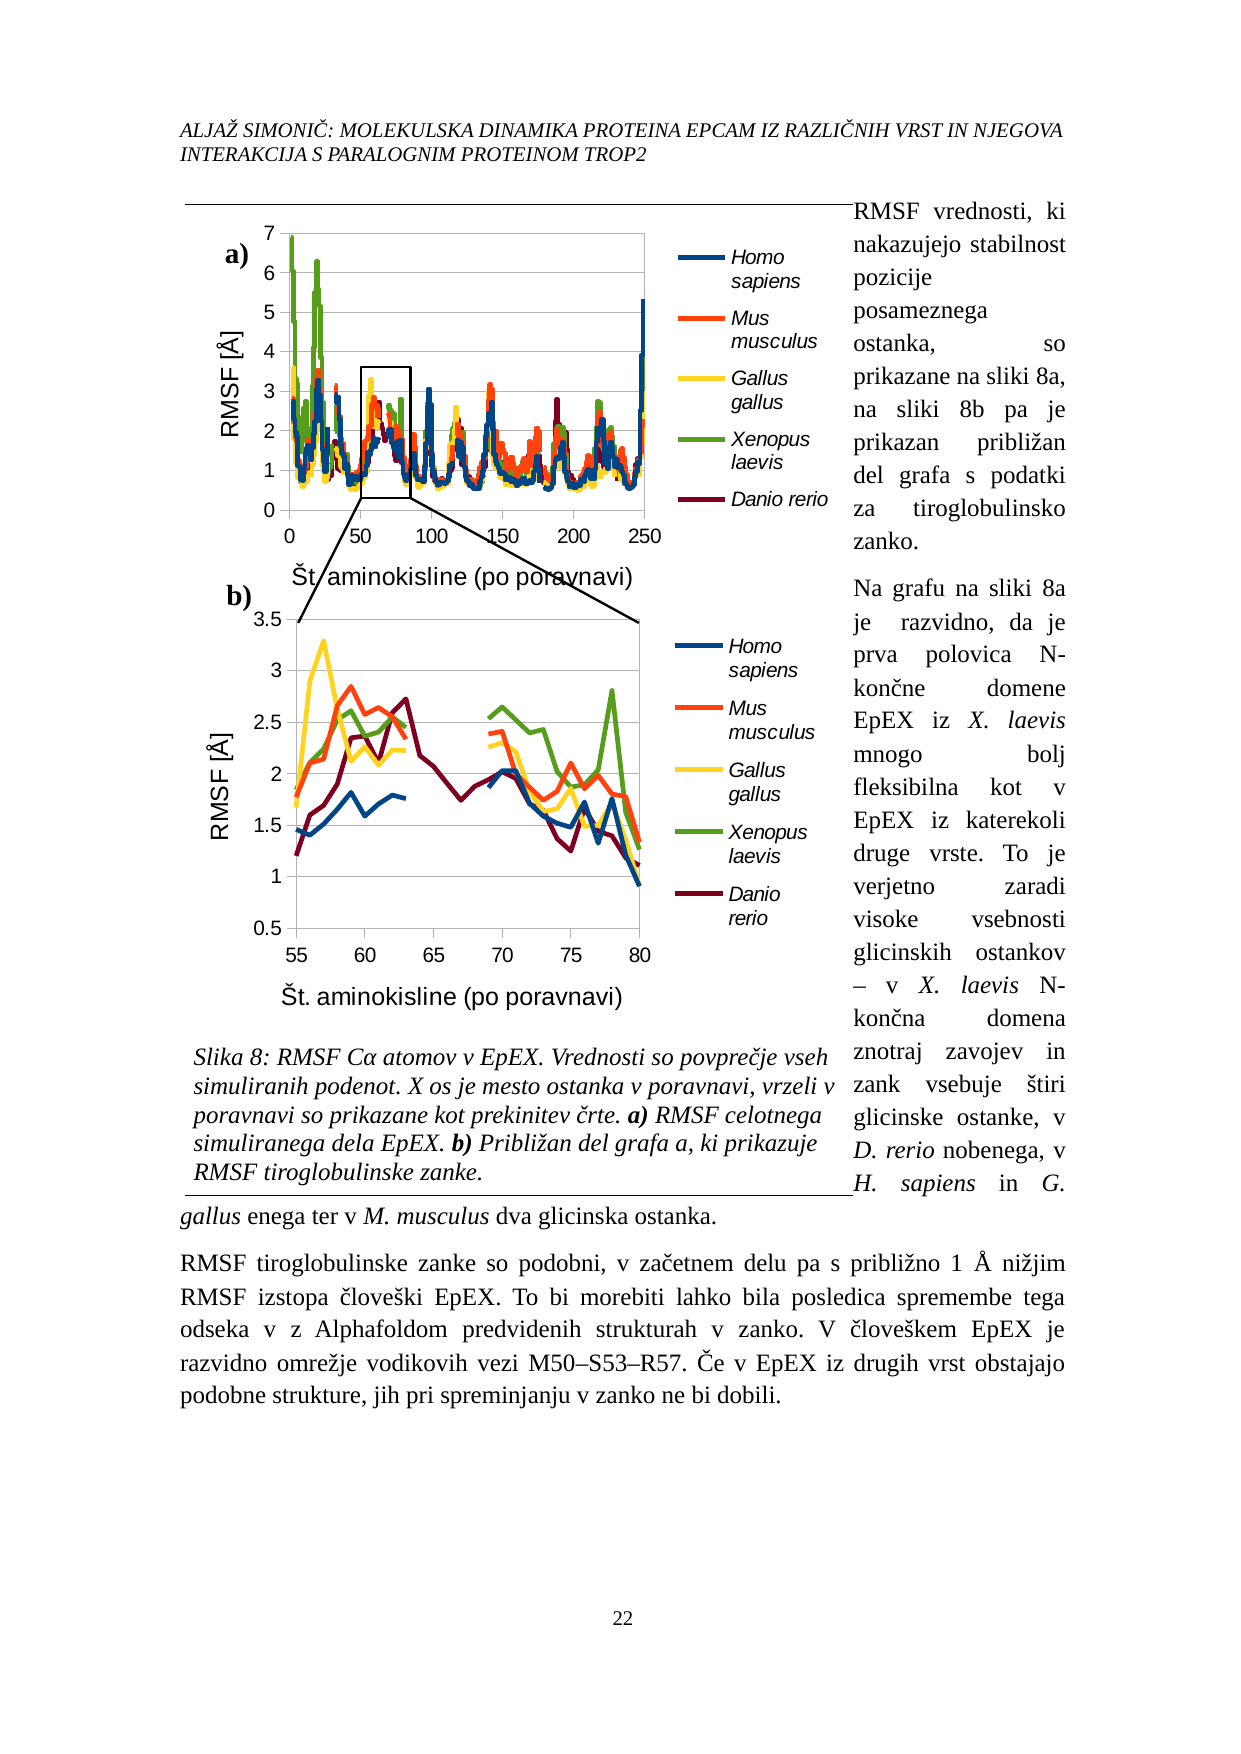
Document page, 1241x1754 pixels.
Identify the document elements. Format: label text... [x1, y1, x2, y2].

text RMSF vrednosti, ki nakazujejo stabilnost pozicije posameznega ostanka, so prikazane na sliki 8a, na sliki 8b pa je prikazan približan del grafa s podatki za tiroglobulinsko zanko. [180, 196, 1066, 1195]
text Slika 8: RMSF Cα atomov v EpEX. Vrednosti so povprečje vseh simuliranih podenot. X os je mesto ostanka v poravnavi, vrzeli v poravnavi so prikazane kot prekinitev črte. a) RMSF celotnega simuliranega dela EpEX. b) Približan del grafa a, ki prikazuje RMSF tiroglobulinske zanke. [193, 623, 844, 1186]
text Na grafu na sliki 8a je razvidno, da je prva polovica N-končne domene EpEX iz X. laevis mnogo bolj fleksibilna kot v EpEX iz katerekoli druge vrste. To je verjetno zaradi visoke vsebnosti glicinskih ostankov – v X. laevis N-končna domena znotraj zavojev in zank vsebuje štiri glicinske ostanke, v D. rerio nobenega, v H. sapiens in G. gallus enega ter v M. musculus dva glicinska ostanka. [180, 573, 1066, 1230]
text RMSF tiroglobulinske zanke so podobni, v začetnem delu pa s približno 1 Å nižjim RMSF izstopa človeški EpEX. To bi morebiti lahko bila posledica spremembe tega odseka v z Alphafoldom predvidenih strukturah v zanko. V človeškem EpEX je razvidno omrežje vodikovih vezi M50–S53–R57. Če v EpEX iz drugih vrst obstajajo podobne strukture, jih pri spreminjanju v zanko ne bi dobili. [180, 1248, 1066, 1409]
